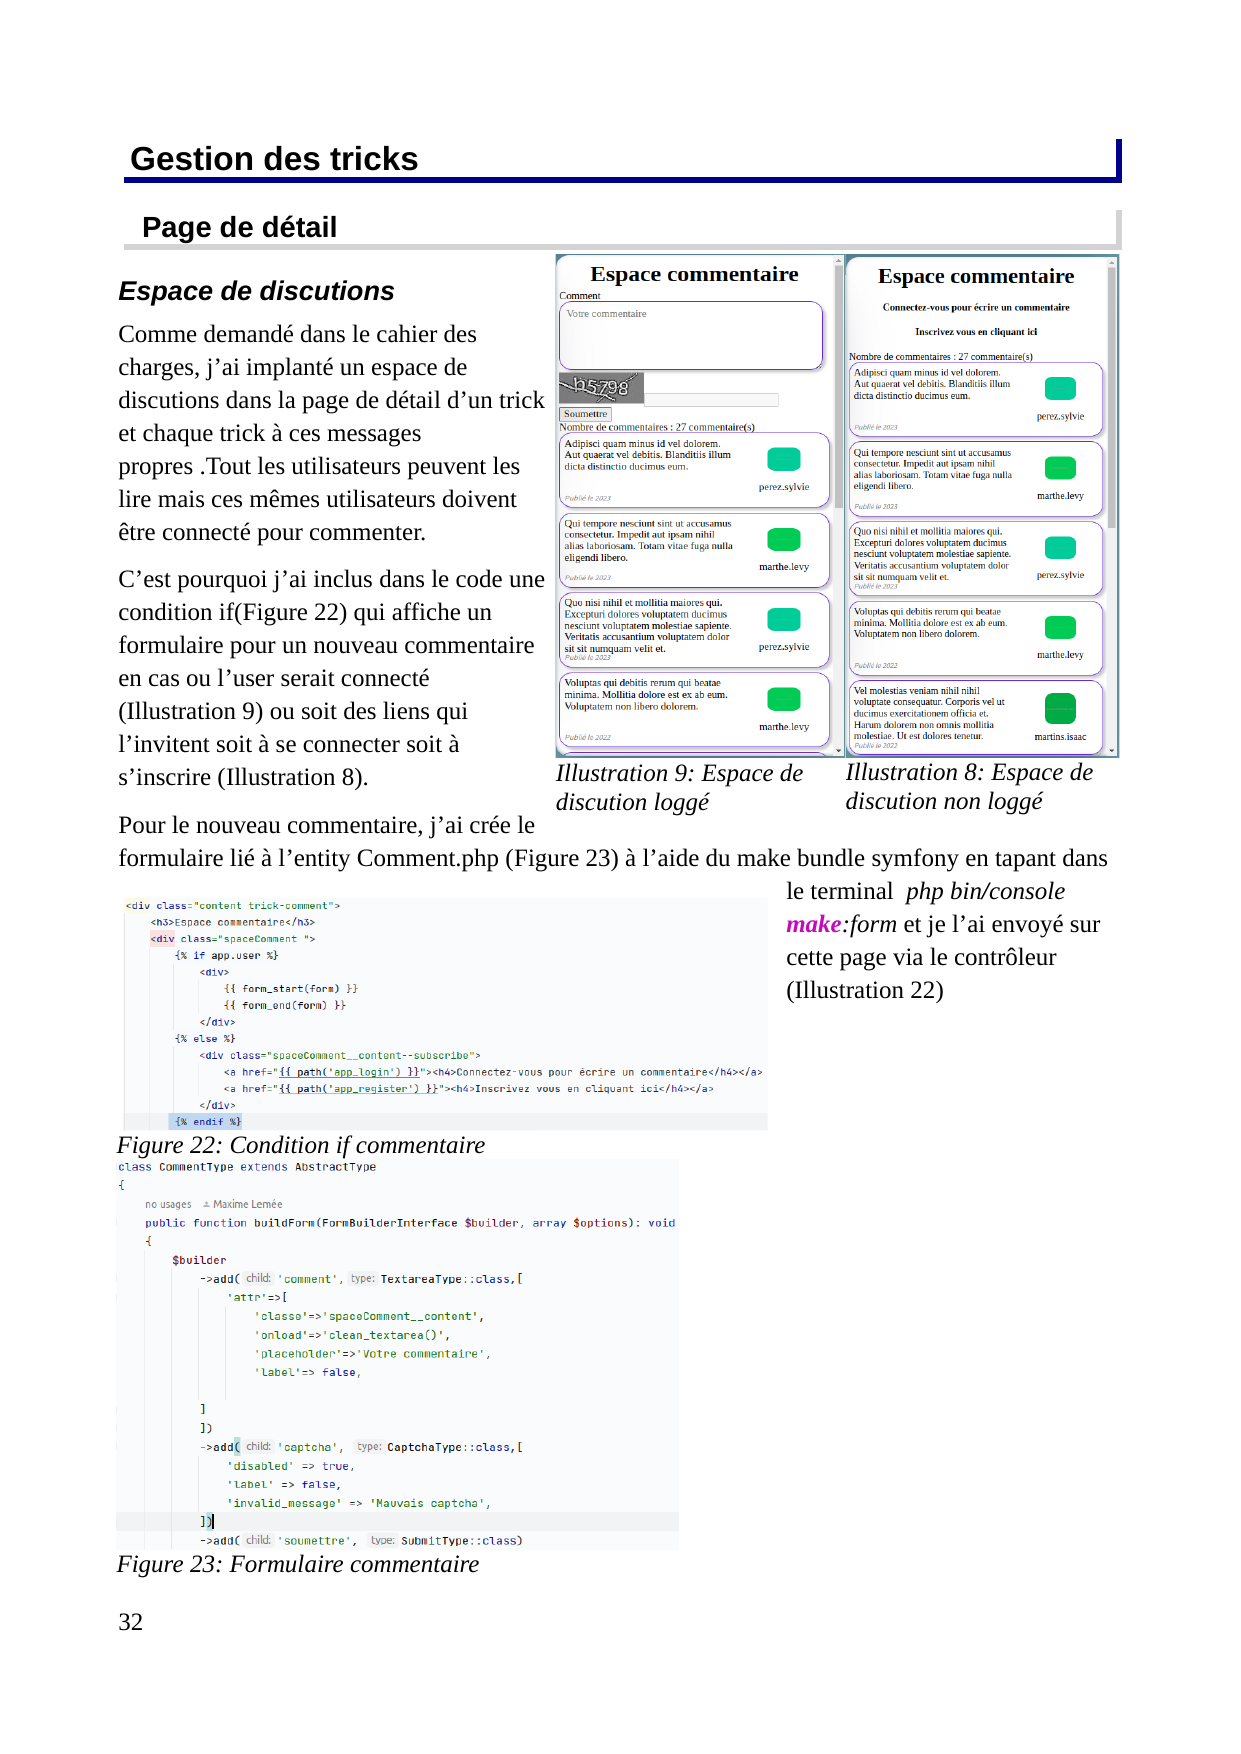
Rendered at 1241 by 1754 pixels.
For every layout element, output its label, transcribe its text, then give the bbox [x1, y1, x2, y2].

text Illustration 9: Espace de discution loggé [556, 758, 846, 816]
picture [116, 1159, 679, 1550]
text Pour le nouveau commentaire, j’ai crée le formulaire lié à l’entity Comment.php (Figure 23) à l’aide du make bundle symfony en tapant dans le terminal php bin/console make:form et je l’ai envoyé sur cette page via le contrôleur (Illustration 22) [116, 810, 1122, 1004]
picture [123, 898, 768, 1131]
subtitle Gestion des tricks [118, 139, 1116, 177]
subtitle Espace de discutions [118, 275, 555, 306]
text Figure 22: Condition if commentaire [116, 903, 774, 1159]
subtitle Page de détail [118, 210, 1116, 244]
text Illustration 8: Espace de discution non loggé [846, 758, 1119, 815]
text Figure 23: Formulaire commentaire [116, 1550, 679, 1578]
text Comme demandé dans le cahier des charges, j’ai implanté un espace de discutions dans la page de détail d’un trick et chaque trick à ces messages propres .Tout les utilisateurs peuvent les lire mais ces mêmes utilisateurs doivent être connecté pour commenter. [118, 319, 555, 546]
text C’est pourquoi j’ai inclus dans le code une condition if(Figure 22) qui affiche un formulaire pour un nouveau commentaire en cas ou l’user serait connecté (Illustration 9) ou soit des liens qui l’invitent soit à se connecter soit à s’inscrire (Illustration 8). [118, 564, 556, 791]
picture [555, 254, 1120, 758]
